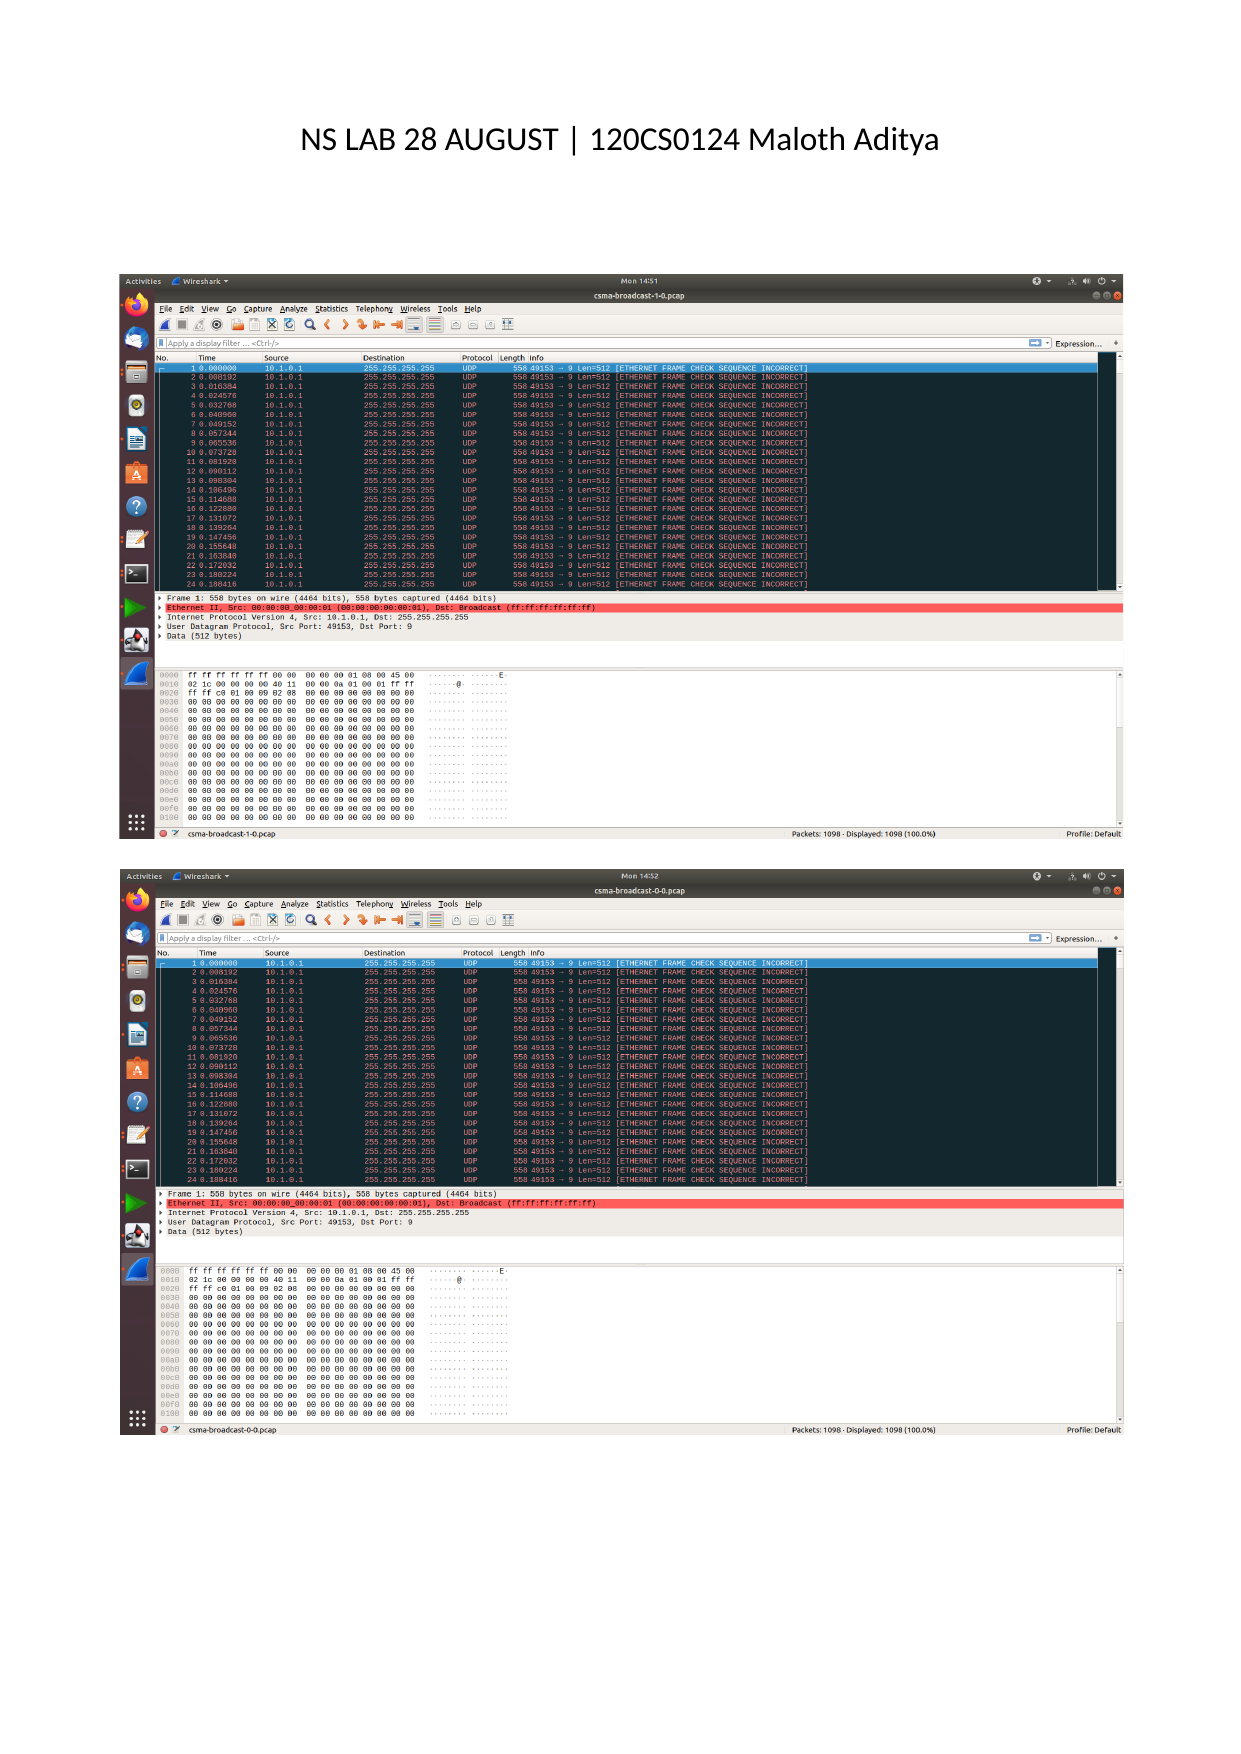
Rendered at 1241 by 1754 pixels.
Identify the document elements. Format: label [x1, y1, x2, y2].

picture [119, 274, 1124, 839]
picture [120, 869, 1124, 1435]
